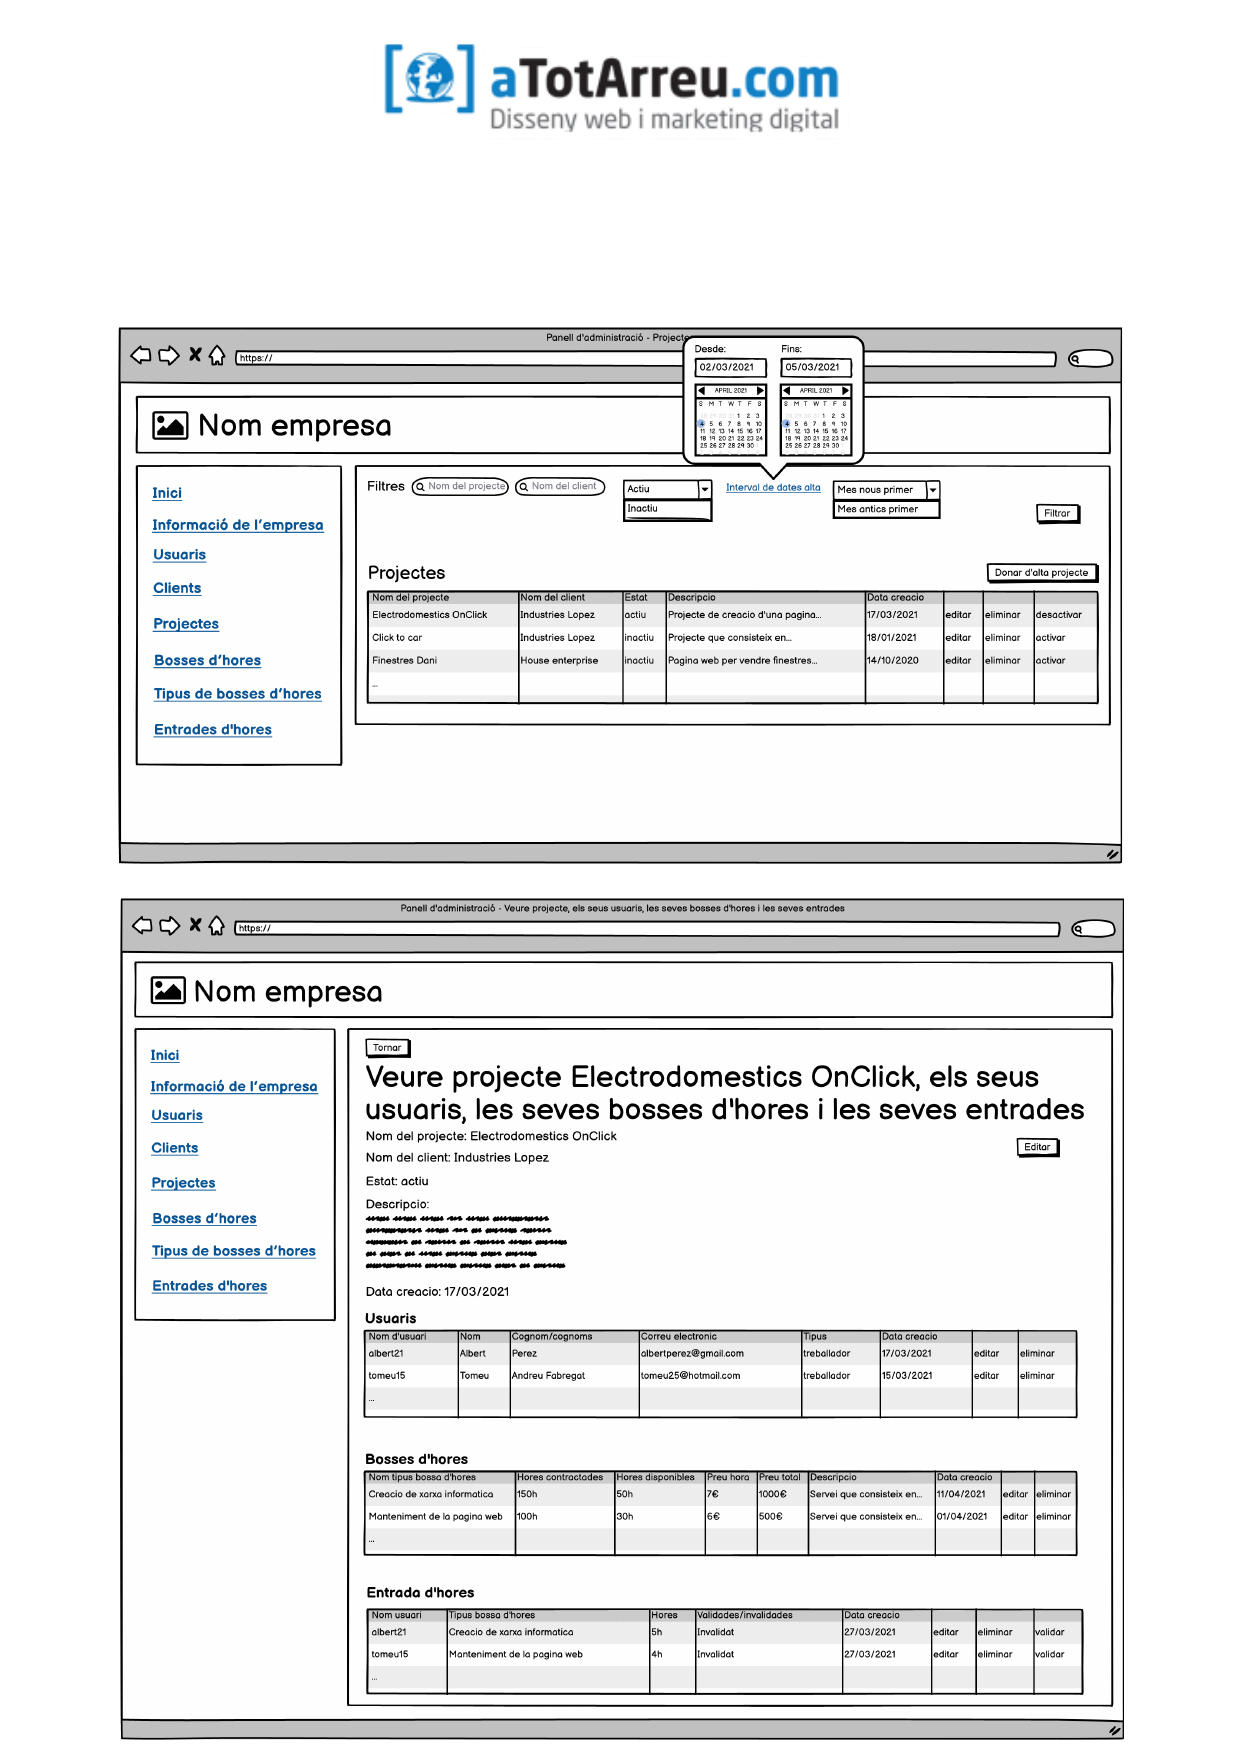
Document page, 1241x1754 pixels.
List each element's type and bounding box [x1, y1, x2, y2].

picture [118, 327, 1123, 864]
picture [120, 898, 1124, 1740]
picture [356, 37, 873, 141]
